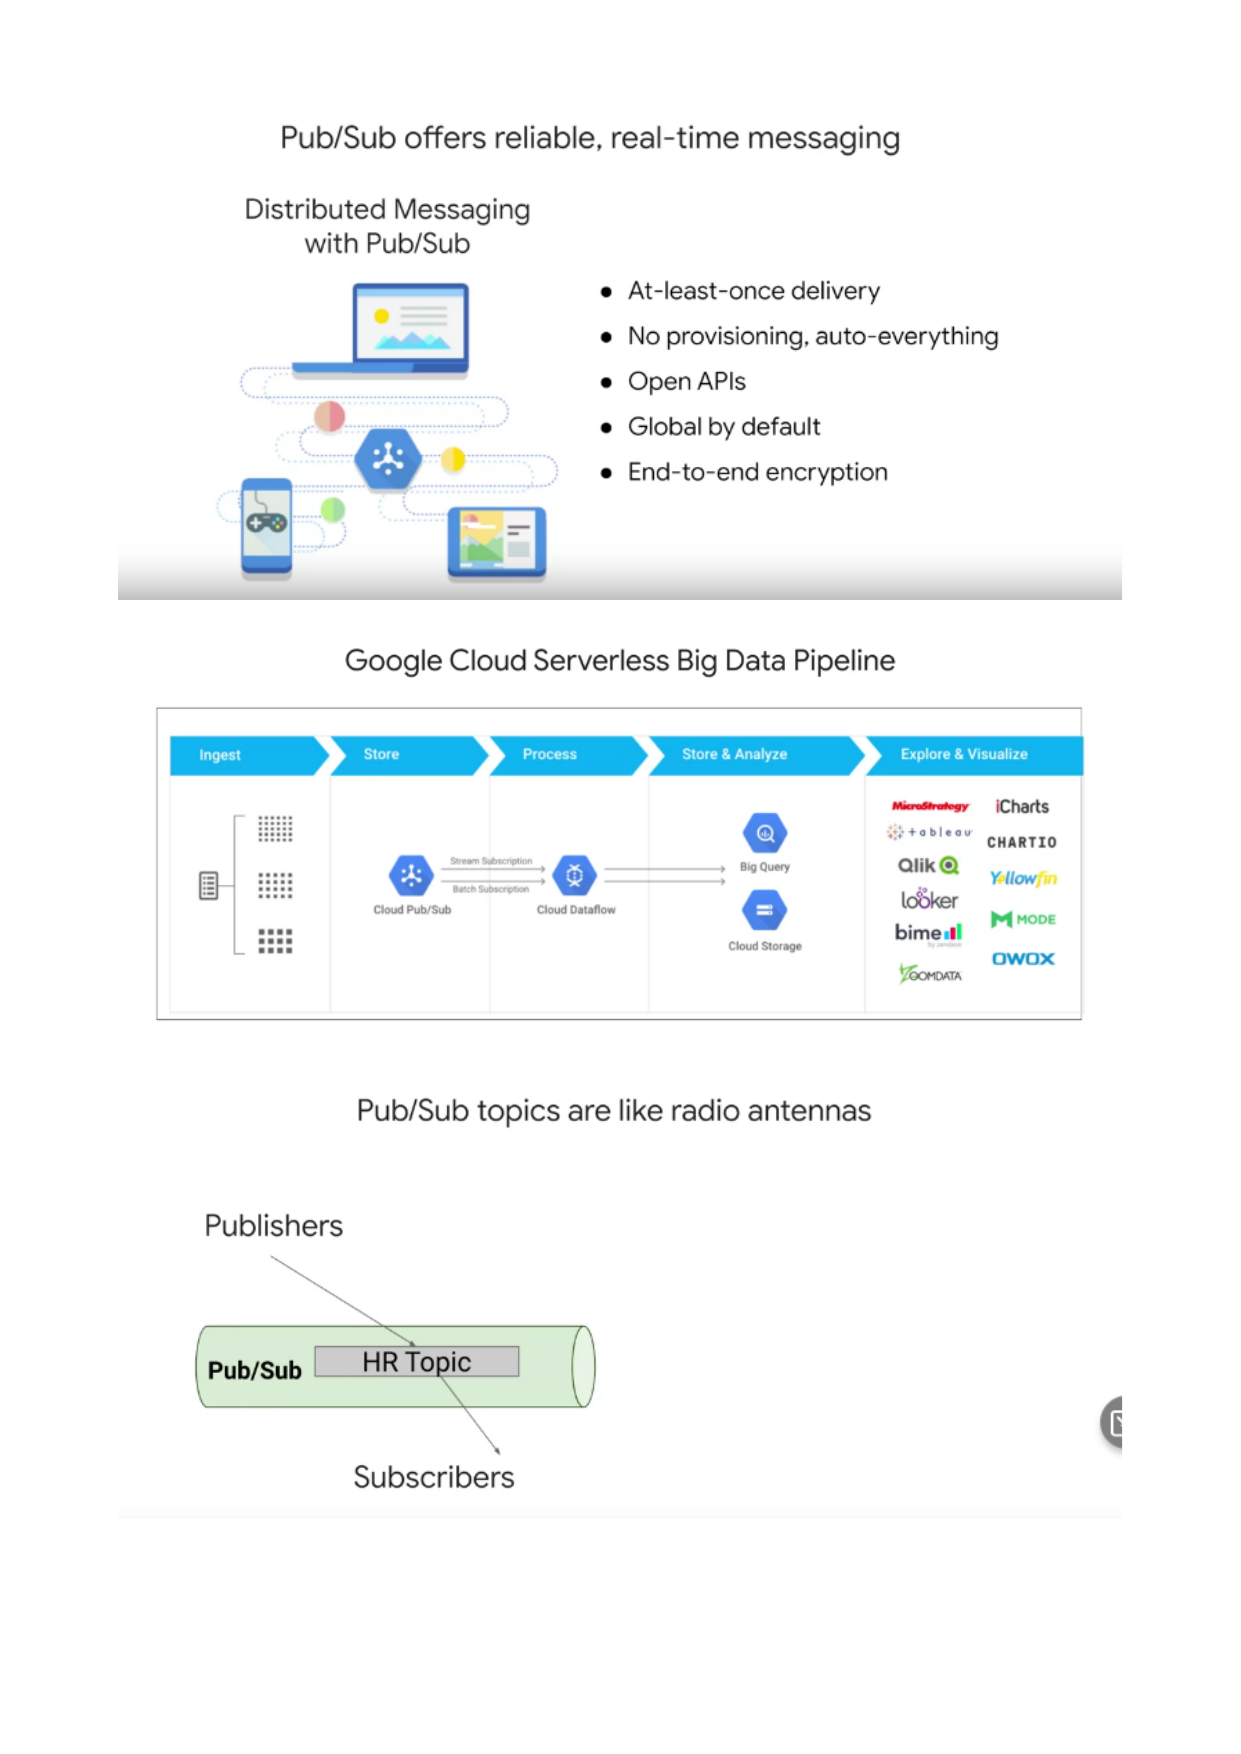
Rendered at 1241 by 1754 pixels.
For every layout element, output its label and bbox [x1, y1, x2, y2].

picture [118, 118, 1123, 600]
picture [118, 1074, 1123, 1519]
picture [118, 628, 1123, 1046]
